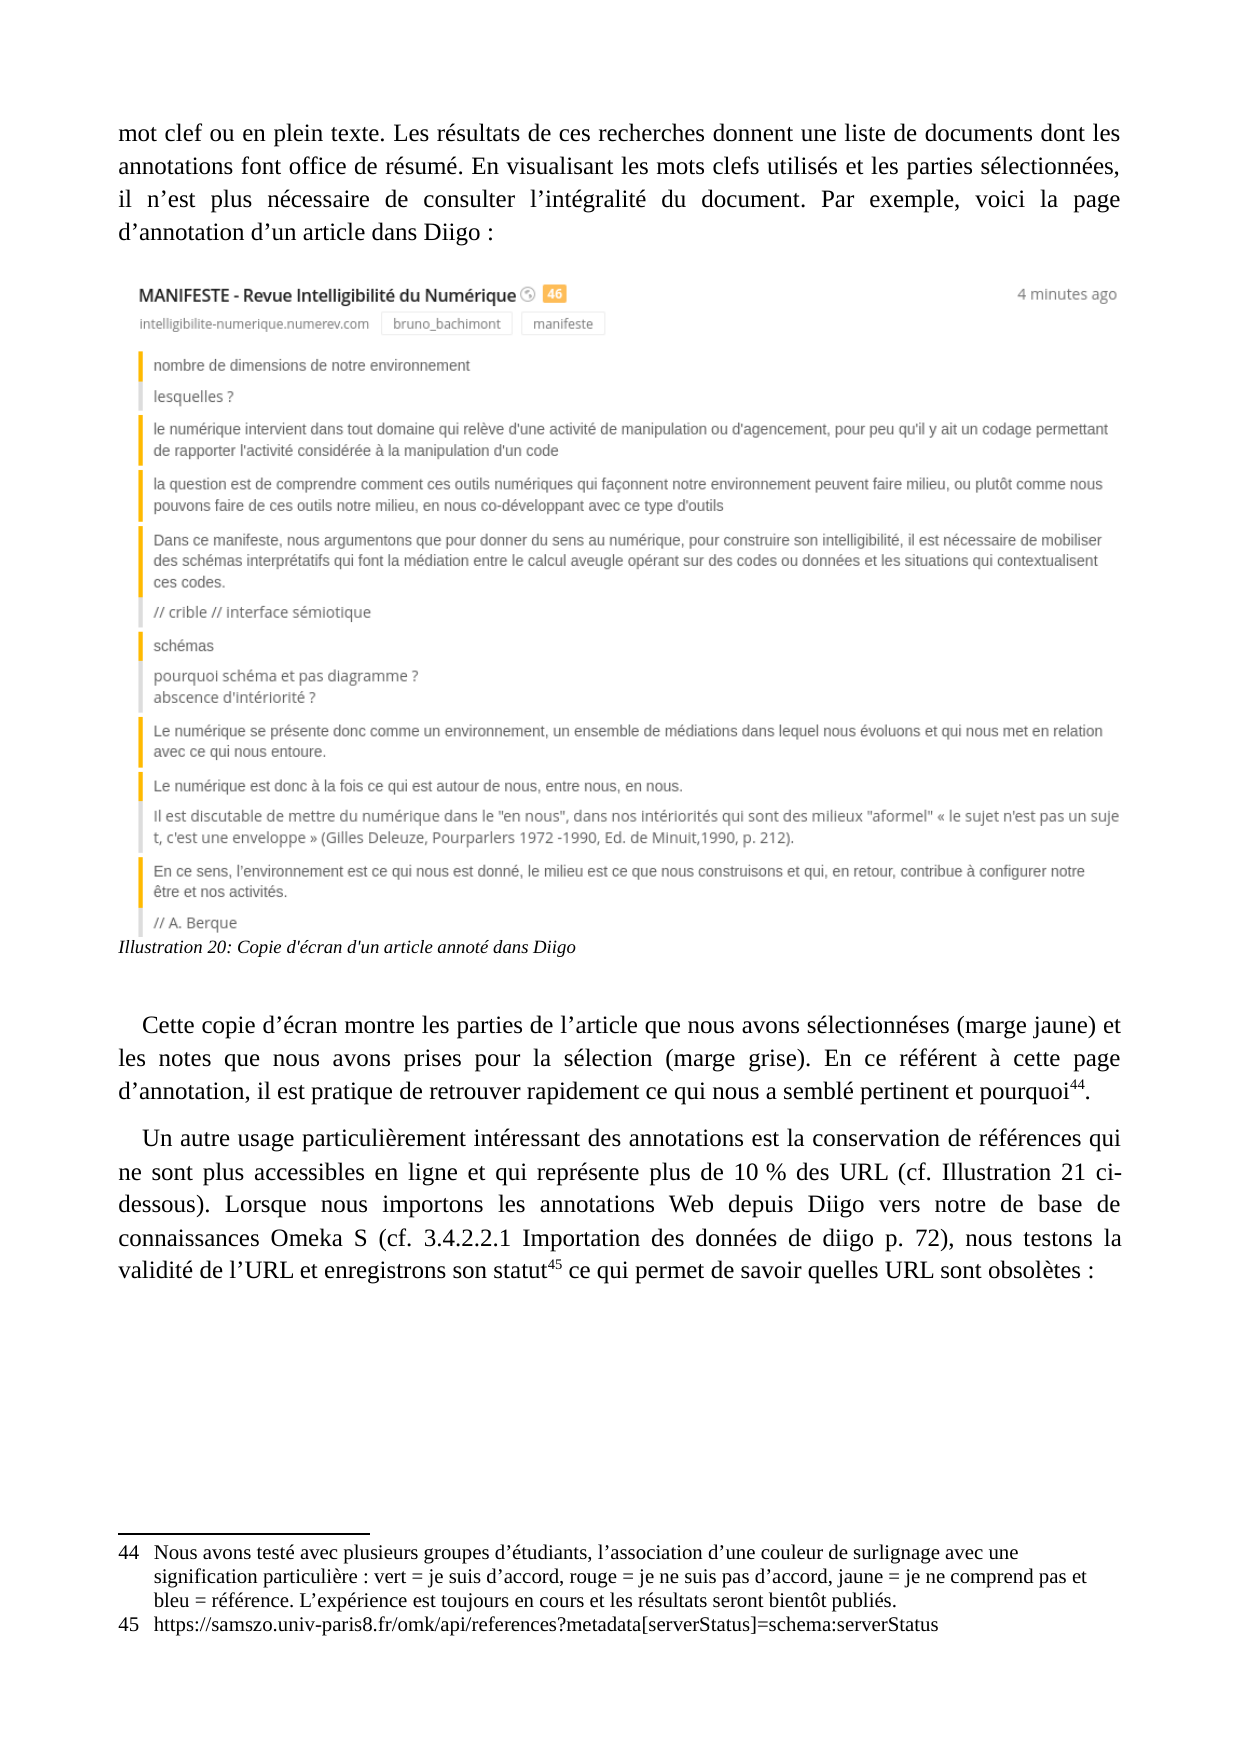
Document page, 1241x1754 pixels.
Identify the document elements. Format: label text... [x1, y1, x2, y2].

text https://samszo.univ-paris8.fr/omk/api/references?metadata[serverStatus]=schema:serverStatus [118, 1612, 1122, 1636]
text mot clef ou en plein texte. Les résultats de ces recherches donnent une liste de documents dont les annotations font office de résumé. En visualisant les mots clefs utilisés et les parties sélectionnées, il n’est plus nécessaire de consulter l’intégralité du document. Par exemple, voici la page d’annotation d’un article dans Diigo : [118, 118, 1122, 246]
text Illustration 20: Copie d'écran d'un article annoté dans Diigo [118, 937, 1122, 958]
text Nous avons testé avec plusieurs groupes d’étudiants, l’association d’une couleur de surlignage avec une signification particulière : vert = je suis d’accord, rouge = je ne suis pas d’accord, jaune = je ne comprend pas et bleu = référence. L’expérience est toujours en cours et les résultats seront bientôt publiés. [118, 1539, 1122, 1612]
text Un autre usage particulièrement intéressant des annotations est la conservation de références qui ne sont plus accessibles en ligne et qui représente plus de 10 % des URL (cf. Illustration 21 ci-dessous). Lorsque nous importons les annotations Web depuis Diigo vers notre de base de connaissances Omeka S (cf. 3.4.2.2.1 Importation des données de diigo p. 72), nous testons la validité de l’URL et enregistrons son statut ce qui permet de savoir quelles URL sont obsolètes : [118, 1123, 1122, 1284]
text Cette copie d’écran montre les parties de l’article que nous avons sélectionnéses (marge jaune) et les notes que nous avons prises pour la sélection (marge grise). En ce référent à cette page d’annotation, il est pratique de retrouver rapidement ce qui nous a semblé pertinent et pourquoi. [118, 1010, 1122, 1105]
picture [118, 277, 1123, 937]
